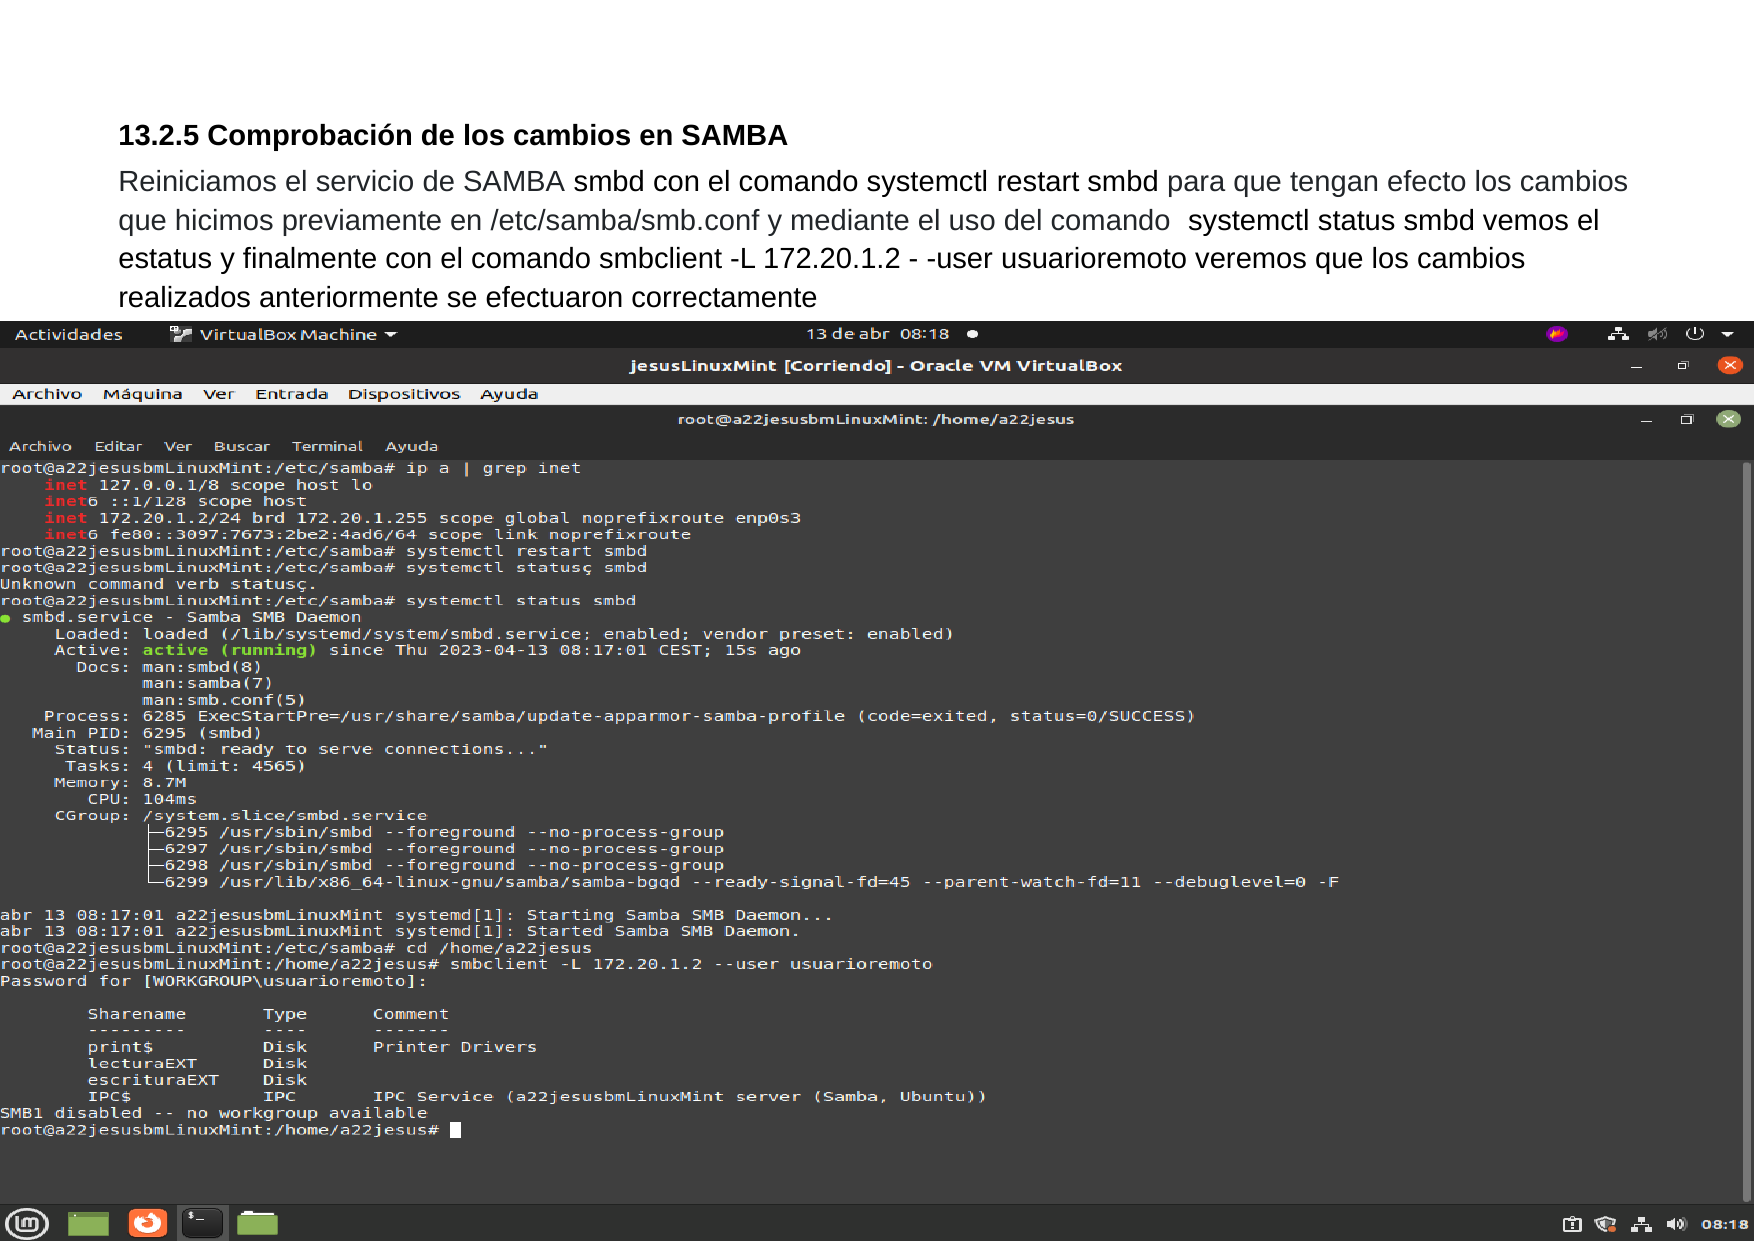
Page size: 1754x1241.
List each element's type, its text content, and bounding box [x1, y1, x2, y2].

picture [0, 321, 1754, 1241]
text Reiniciamos el servicio de SAMBA smbd con el comando systemctl restart smbd para que tengan efecto los cambios que hicimos previamente en /etc/samba/smb.conf y mediante el uso del comando systemctl status smbd vemos el estatus y finalmente con el comando smbclient -L 172.20.1.2 - -user usuarioremoto veremos que los cambios realizados anteriormente se efectuaron correctamente [118, 164, 1636, 313]
subtitle 13.2.5 Comprobación de los cambios en SAMBA [118, 118, 1636, 152]
